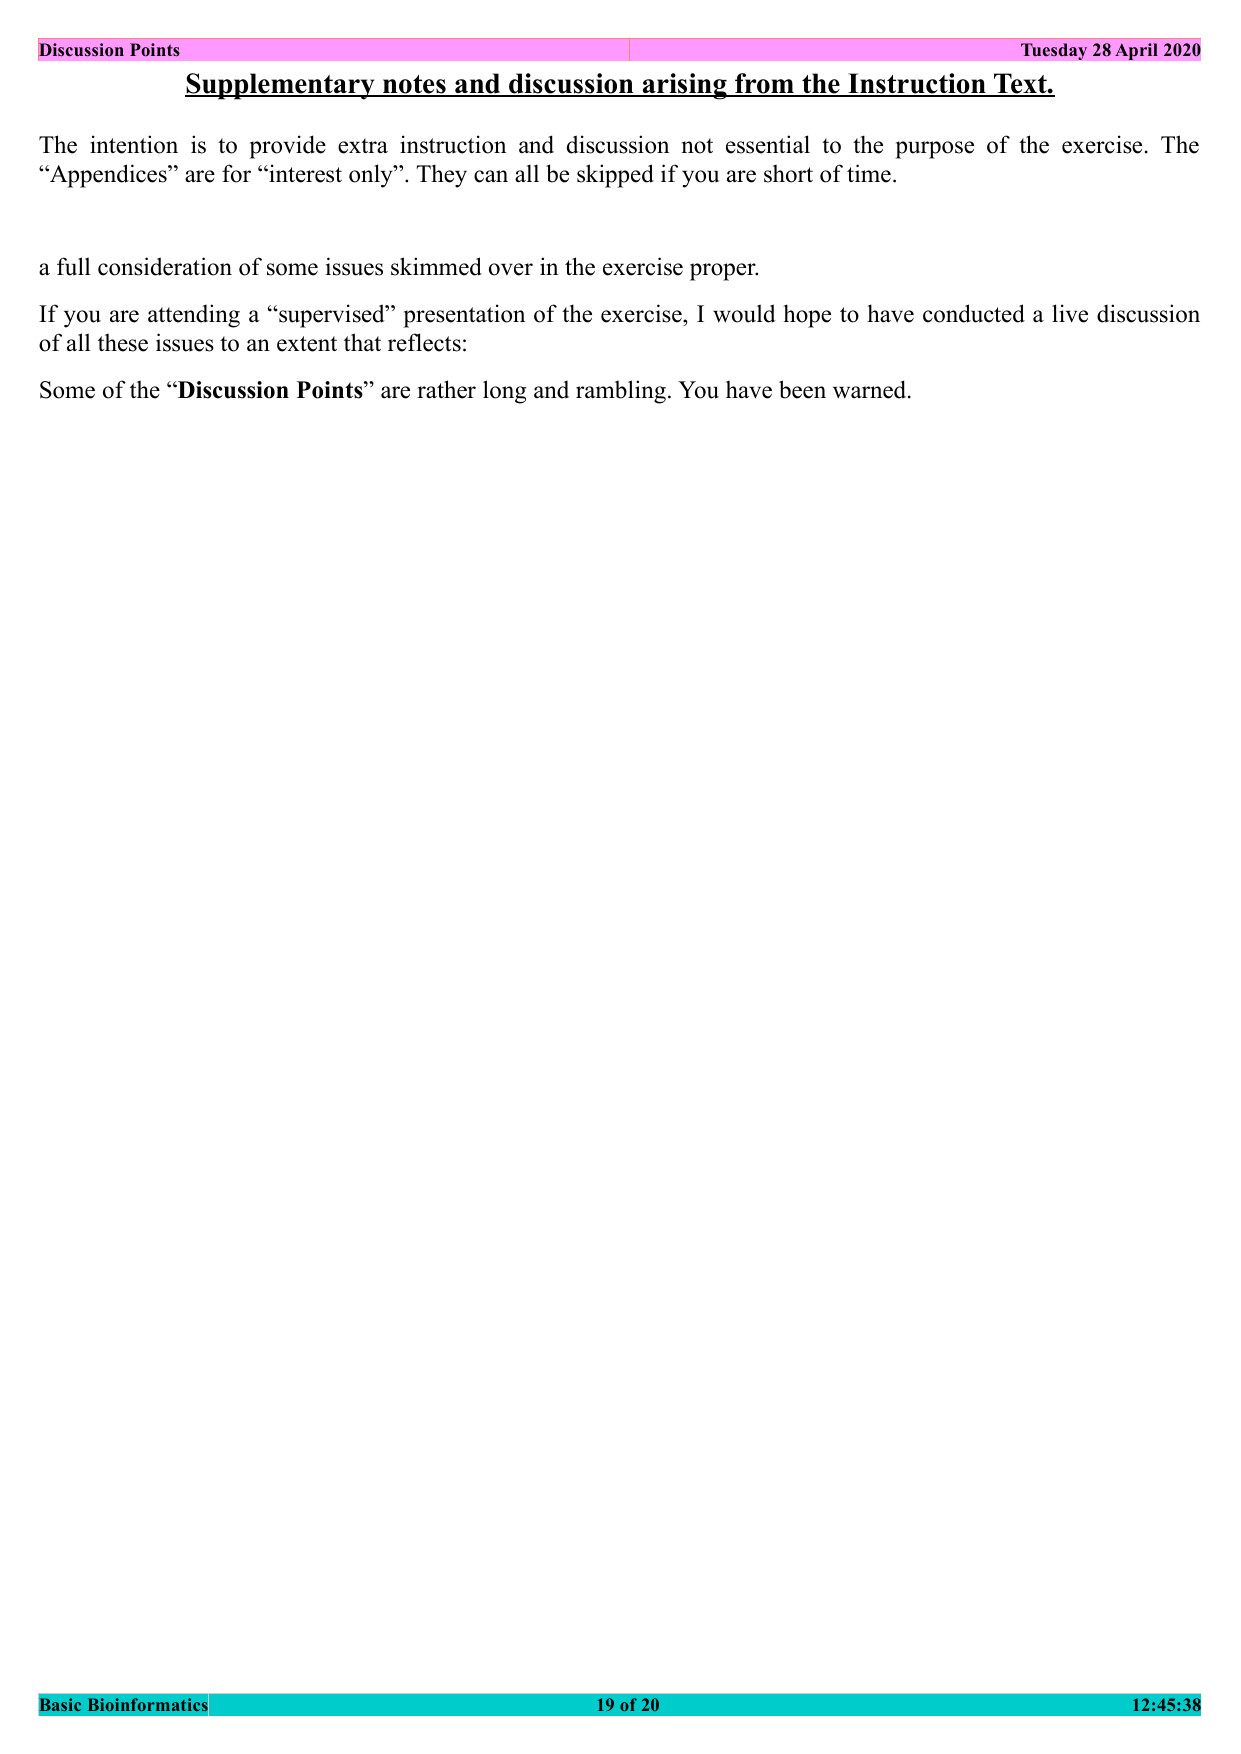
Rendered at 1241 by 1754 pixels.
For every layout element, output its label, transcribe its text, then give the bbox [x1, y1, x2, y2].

text a full consideration of some issues skimmed over in the exercise proper. [38, 252, 1201, 281]
text If you are attending a “supervised” presentation of the exercise, I would hope to have conducted a live discussion of all these issues to an extent that reflects: [38, 299, 1201, 357]
text Supplementary notes and discussion arising from the Instruction Text. [38, 66, 1201, 100]
text Some of the “Discussion Points” are rather long and rambling. You have been warned. [38, 375, 1201, 404]
text The intention is to provide extra instruction and discussion not essential to the purpose of the exercise. The “Appendices” are for “interest only”. They can all be skipped if you are short of time. [38, 129, 1201, 188]
